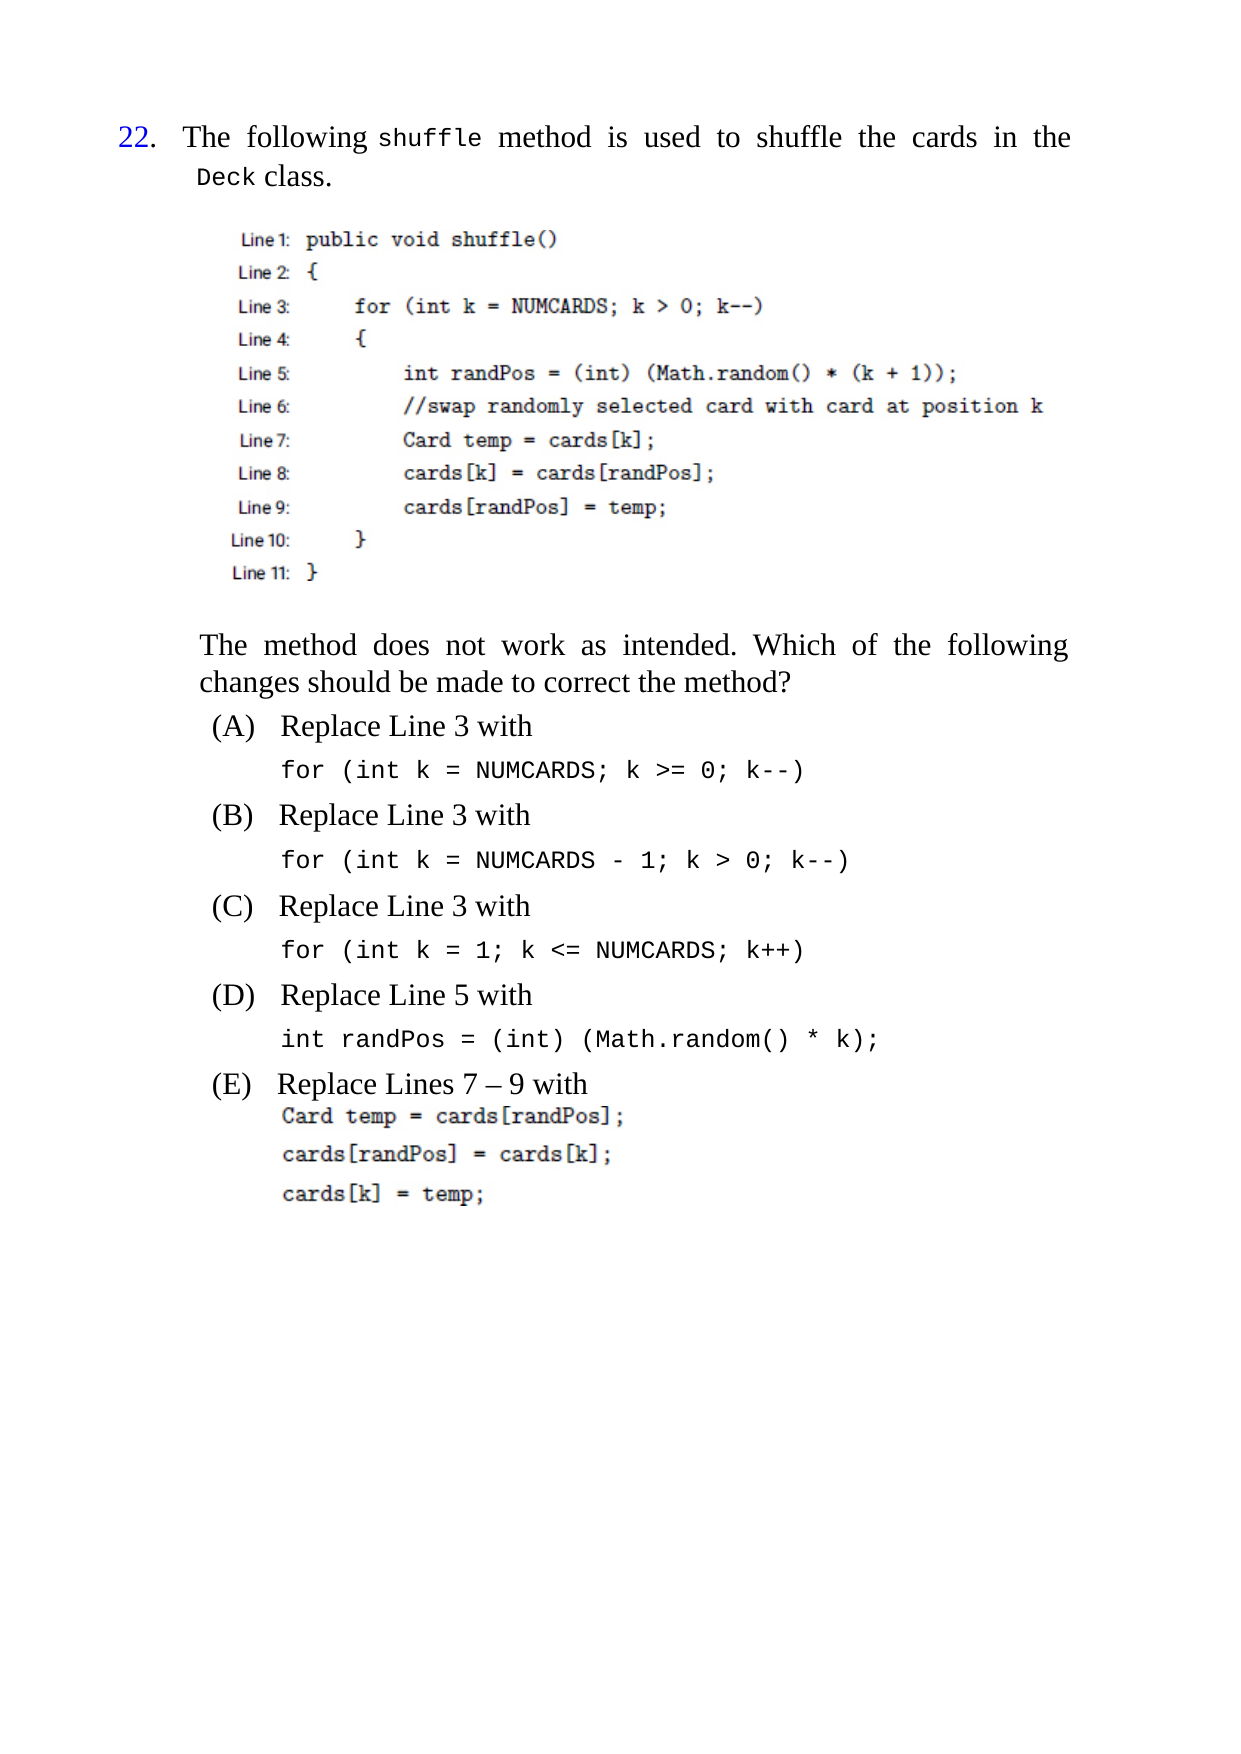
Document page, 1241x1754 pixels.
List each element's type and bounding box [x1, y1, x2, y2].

picture [231, 230, 1044, 581]
picture [281, 1106, 624, 1206]
